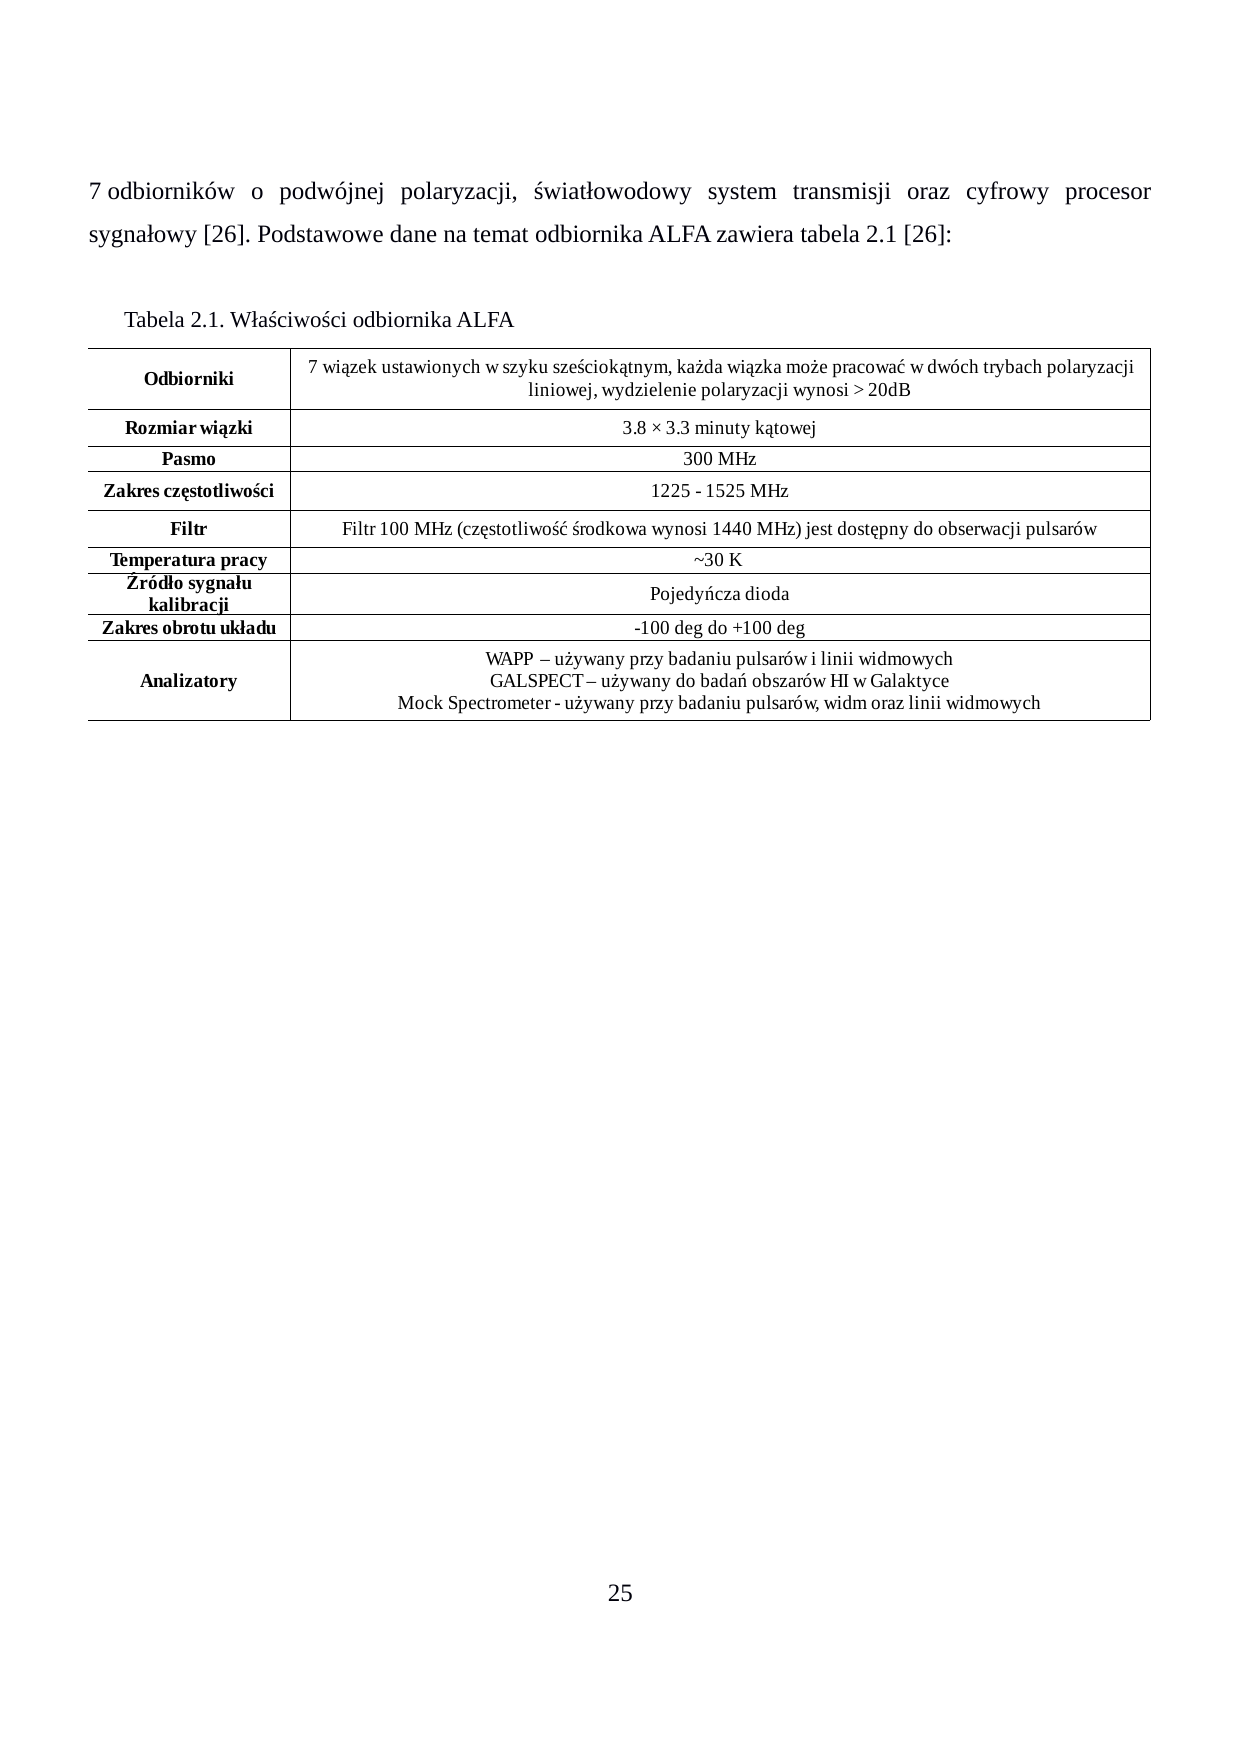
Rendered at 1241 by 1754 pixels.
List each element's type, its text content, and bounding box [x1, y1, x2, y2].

text Tabela 2.1. Właściwości odbiornika ALFA [88, 306, 1152, 332]
text 7 odbiorników o podwójnej polaryzacji, światłowodowy system transmisji oraz cyfrowy procesor sygnałowy [26]. Podstawowe dane na temat odbiornika ALFA zawiera tabela 2.1 [26]: [88, 176, 1152, 248]
